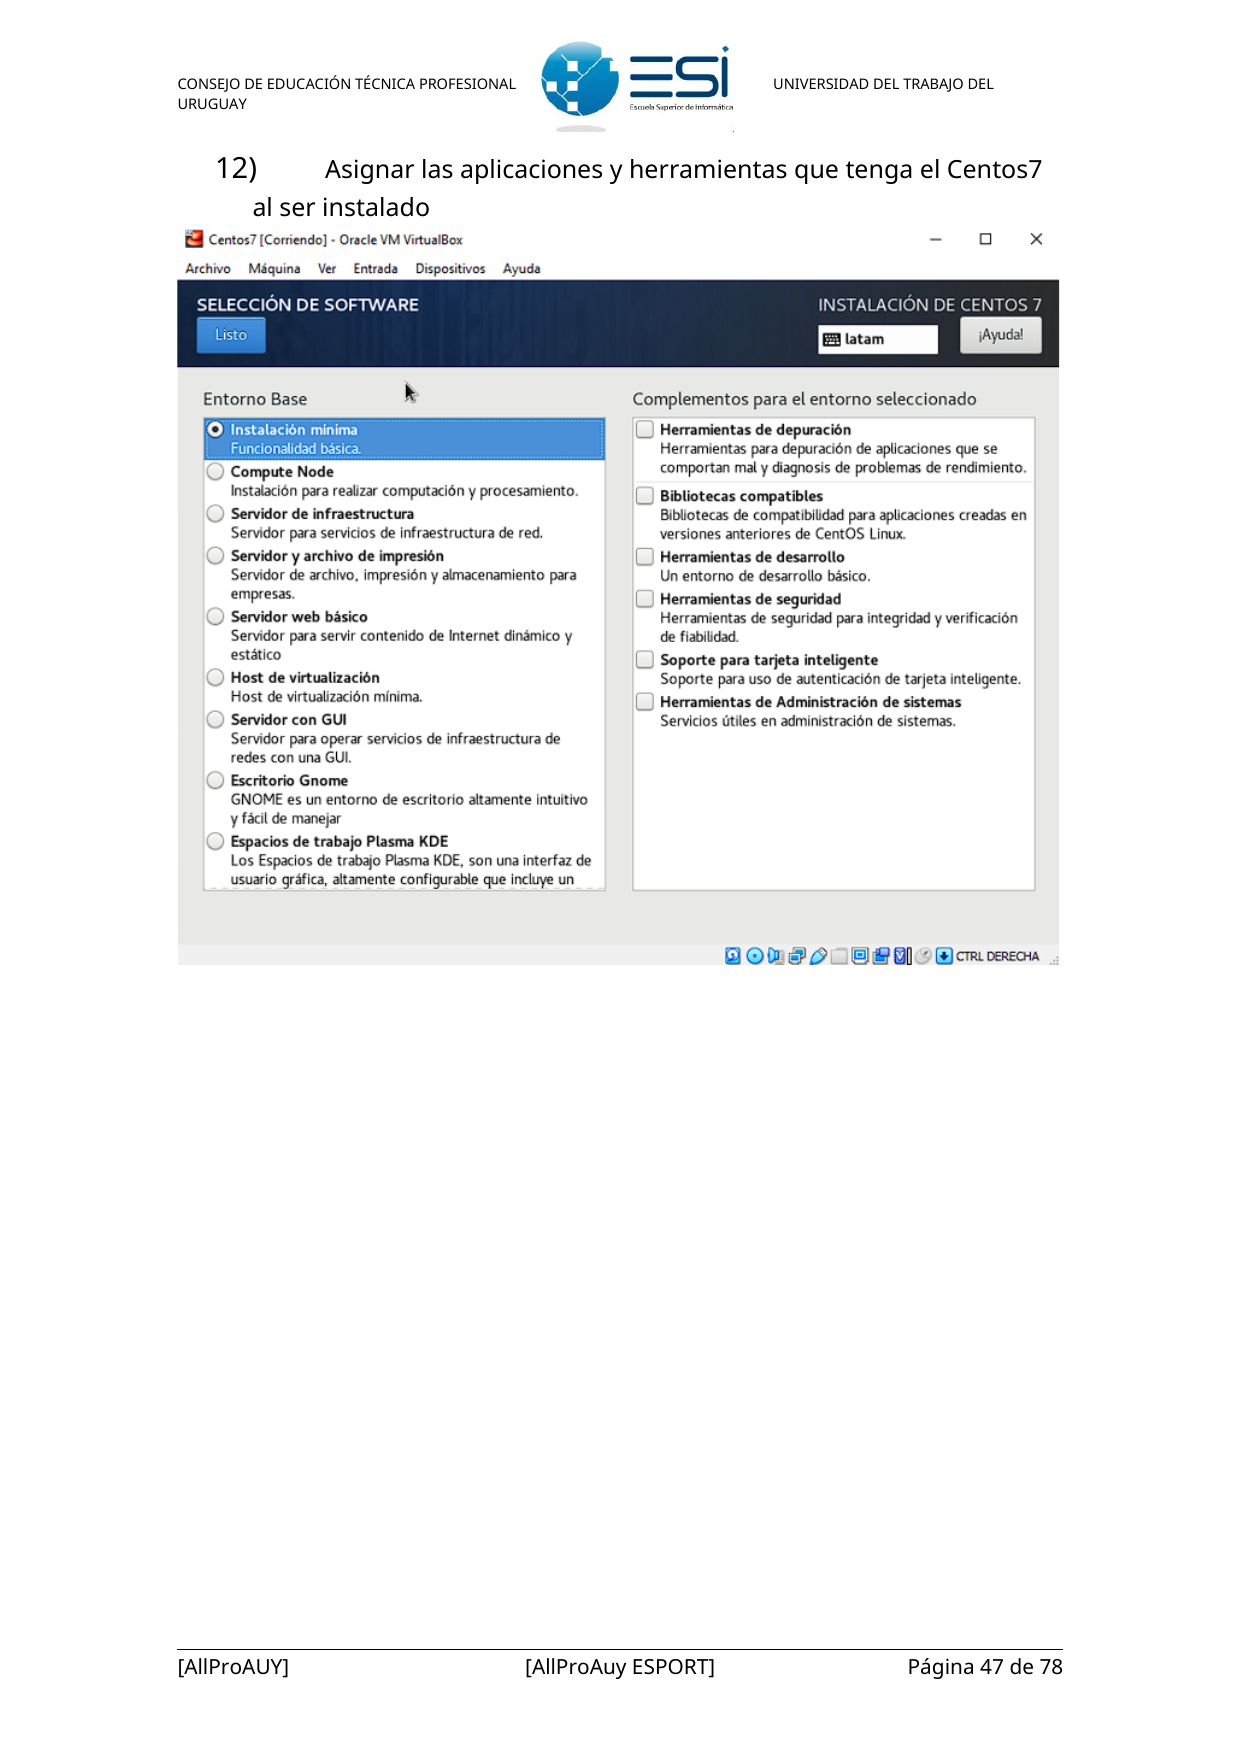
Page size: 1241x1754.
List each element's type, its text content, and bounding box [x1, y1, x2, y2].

picture [534, 39, 734, 132]
picture [177, 226, 1060, 965]
list Asignar las aplicaciones y herramientas que tenga el Centos7 al ser instalado [215, 148, 1063, 224]
